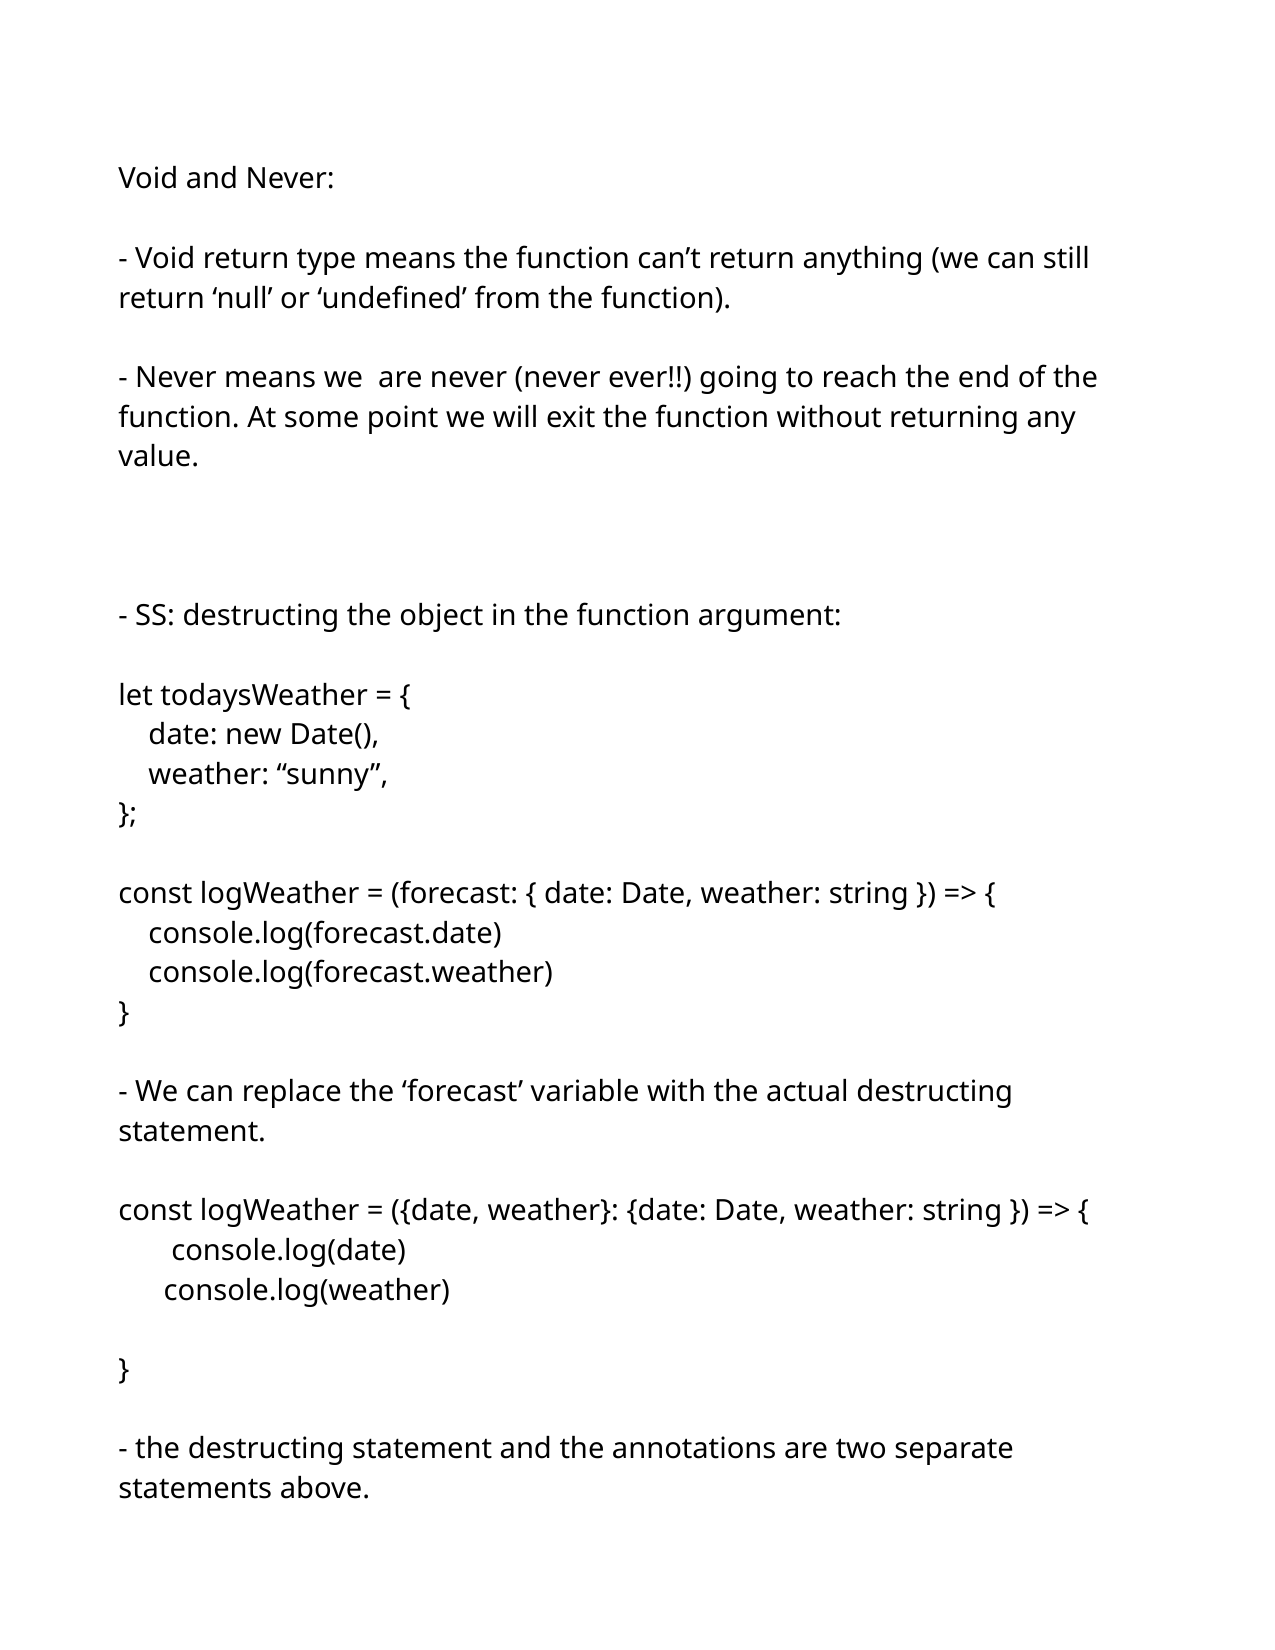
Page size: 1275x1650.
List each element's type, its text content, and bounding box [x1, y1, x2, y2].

text console.log(forecast.weather) [118, 952, 1157, 991]
text - Never means we are never (never ever!!) going to reach the end of the function. At some point we will exit the function without returning any value. [118, 356, 1157, 475]
text } [118, 991, 1157, 1031]
text - SS: destructing the object in the function argument: [118, 594, 1157, 634]
text console.log(weather) [118, 1269, 1157, 1309]
text let todaysWeather = { [118, 674, 1157, 713]
text weather: “sunny”, [118, 753, 1157, 793]
text } [118, 1348, 1157, 1388]
text const logWeather = (forecast: { date: Date, weather: string }) => { [118, 872, 1157, 912]
text const logWeather = ({date, weather}: {date: Date, weather: string }) => { [118, 1190, 1157, 1229]
text }; [118, 793, 1157, 832]
text - We can replace the ‘forecast’ variable with the actual destructing statement. [118, 1071, 1157, 1150]
text Void and Never: [118, 158, 1157, 197]
text date: new Date(), [118, 713, 1157, 753]
text - Void return type means the function can’t return anything (we can still return ‘null’ or ‘undefined’ from the function). [118, 237, 1157, 317]
text - the destructing statement and the annotations are two separate statements above. [118, 1428, 1157, 1507]
text console.log(forecast.date) [118, 912, 1157, 952]
text console.log(date) [118, 1229, 1157, 1269]
